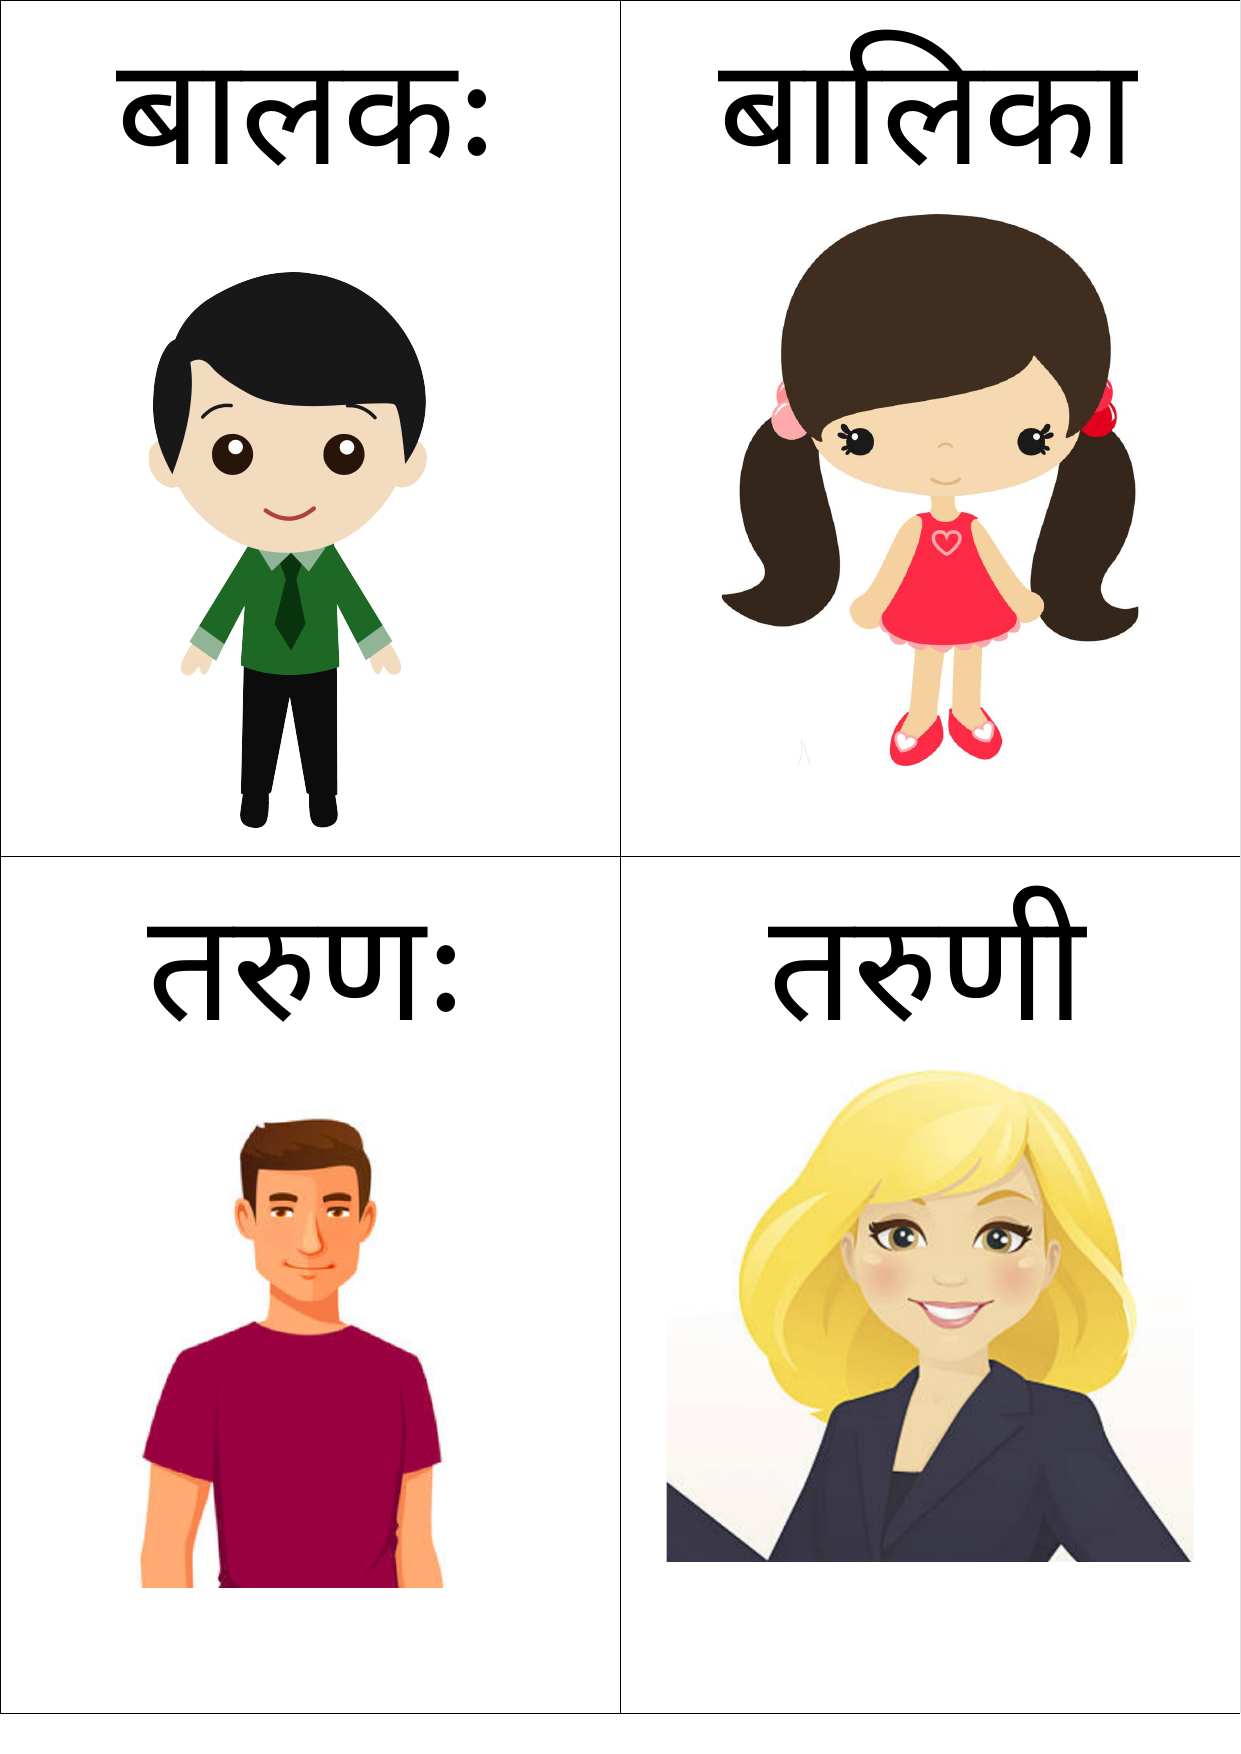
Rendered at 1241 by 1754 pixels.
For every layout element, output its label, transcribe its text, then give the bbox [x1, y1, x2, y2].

table_cell तरुणी [621, 857, 1240, 1712]
picture [666, 1070, 1194, 1562]
picture [62, 1070, 558, 1588]
picture [721, 214, 1139, 766]
table_cell बालकः [1, 1, 620, 856]
picture [148, 272, 427, 828]
table_cell तरुणः [1, 857, 620, 1712]
table_cell बालिका [621, 1, 1240, 856]
